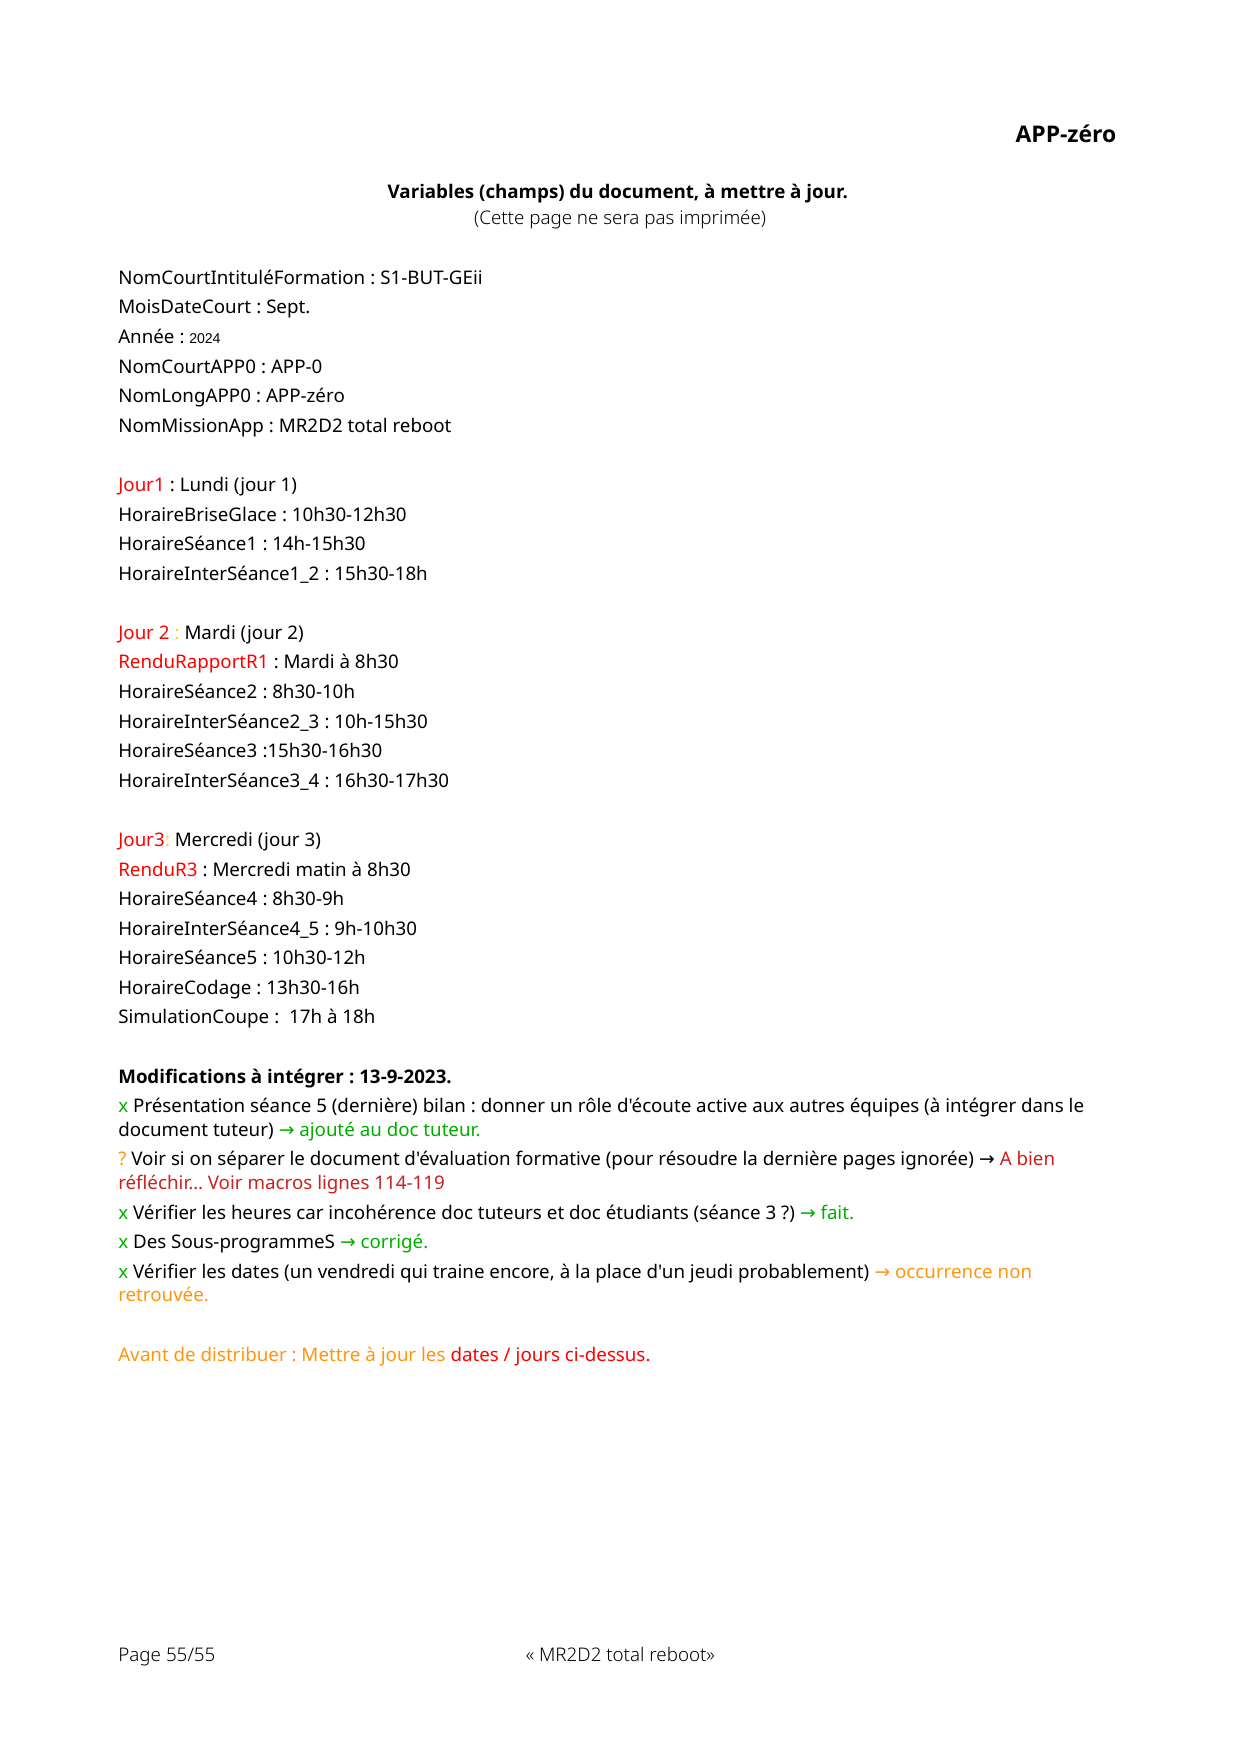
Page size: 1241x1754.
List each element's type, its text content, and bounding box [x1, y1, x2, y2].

text Jour1 : Lundi (jour 1) [118, 472, 1122, 496]
text HoraireCodage : 13h30-16h [118, 975, 1122, 999]
text Jour3: Mercredi (jour 3) [118, 827, 1122, 851]
text Année : 2024 [118, 324, 1122, 348]
text MoisDateCourt : Sept. [118, 295, 1122, 319]
text x Vérifier les dates (un vendredi qui traine encore, à la place d'un jeudi probablement) → occurrence non retrouvée. [118, 1259, 1122, 1307]
text Modifications à intégrer : 13-9-2023. [118, 1064, 1122, 1088]
text HoraireSéance3 :15h30-16h30 [118, 739, 1122, 762]
text x Des Sous-programmeS → corrigé. [118, 1230, 1122, 1253]
text NomCourtIntituléFormation : S1-BUT-GEii [118, 265, 1122, 289]
text NomCourtAPP0 : APP-0 [118, 354, 1122, 378]
text x Vérifier les heures car incohérence doc tuteurs et doc étudiants (séance 3 ?) → fait. [118, 1200, 1122, 1224]
text ? Voir si on séparer le document d'évaluation formative (pour résoudre la dernière pages ignorée) → A bien réfléchir… Voir macros lignes 114-119 [118, 1147, 1122, 1194]
text Jour 2 : Mardi (jour 2) [118, 620, 1122, 644]
text HoraireInterSéance1_2 : 15h30-18h [118, 561, 1122, 585]
text NomLongAPP0 : APP-zéro [118, 384, 1122, 407]
text HoraireInterSéance2_3 : 10h-15h30 [118, 709, 1122, 733]
text HoraireSéance4 : 8h30-9h [118, 887, 1122, 910]
text x Présentation séance 5 (dernière) bilan : donner un rôle d'écoute active aux autres équipes (à intégrer dans le document tuteur) → ajouté au doc tuteur. [118, 1094, 1122, 1141]
text HoraireSéance2 : 8h30-10h [118, 679, 1122, 703]
text SimulationCoupe : 17h à 18h [118, 1005, 1122, 1029]
text HoraireInterSéance4_5 : 9h-10h30 [118, 916, 1122, 940]
text Avant de distribuer : Mettre à jour les dates / jours ci-dessus. [118, 1342, 1122, 1366]
text NomMissionApp : MR2D2 total reboot [118, 413, 1122, 437]
text HoraireInterSéance3_4 : 16h30-17h30 [118, 768, 1122, 792]
text RenduR3 : Mercredi matin à 8h30 [118, 857, 1122, 881]
text HoraireSéance5 : 10h30-12h [118, 946, 1122, 969]
text HoraireBriseGlace : 10h30-12h30 [118, 502, 1122, 526]
text (Cette page ne sera pas imprimée) [118, 204, 1122, 230]
text HoraireSéance1 : 14h-15h30 [118, 532, 1122, 555]
text RenduRapportR1 : Mardi à 8h30 [118, 650, 1122, 674]
text Variables (champs) du document, à mettre à jour. [118, 179, 1122, 204]
